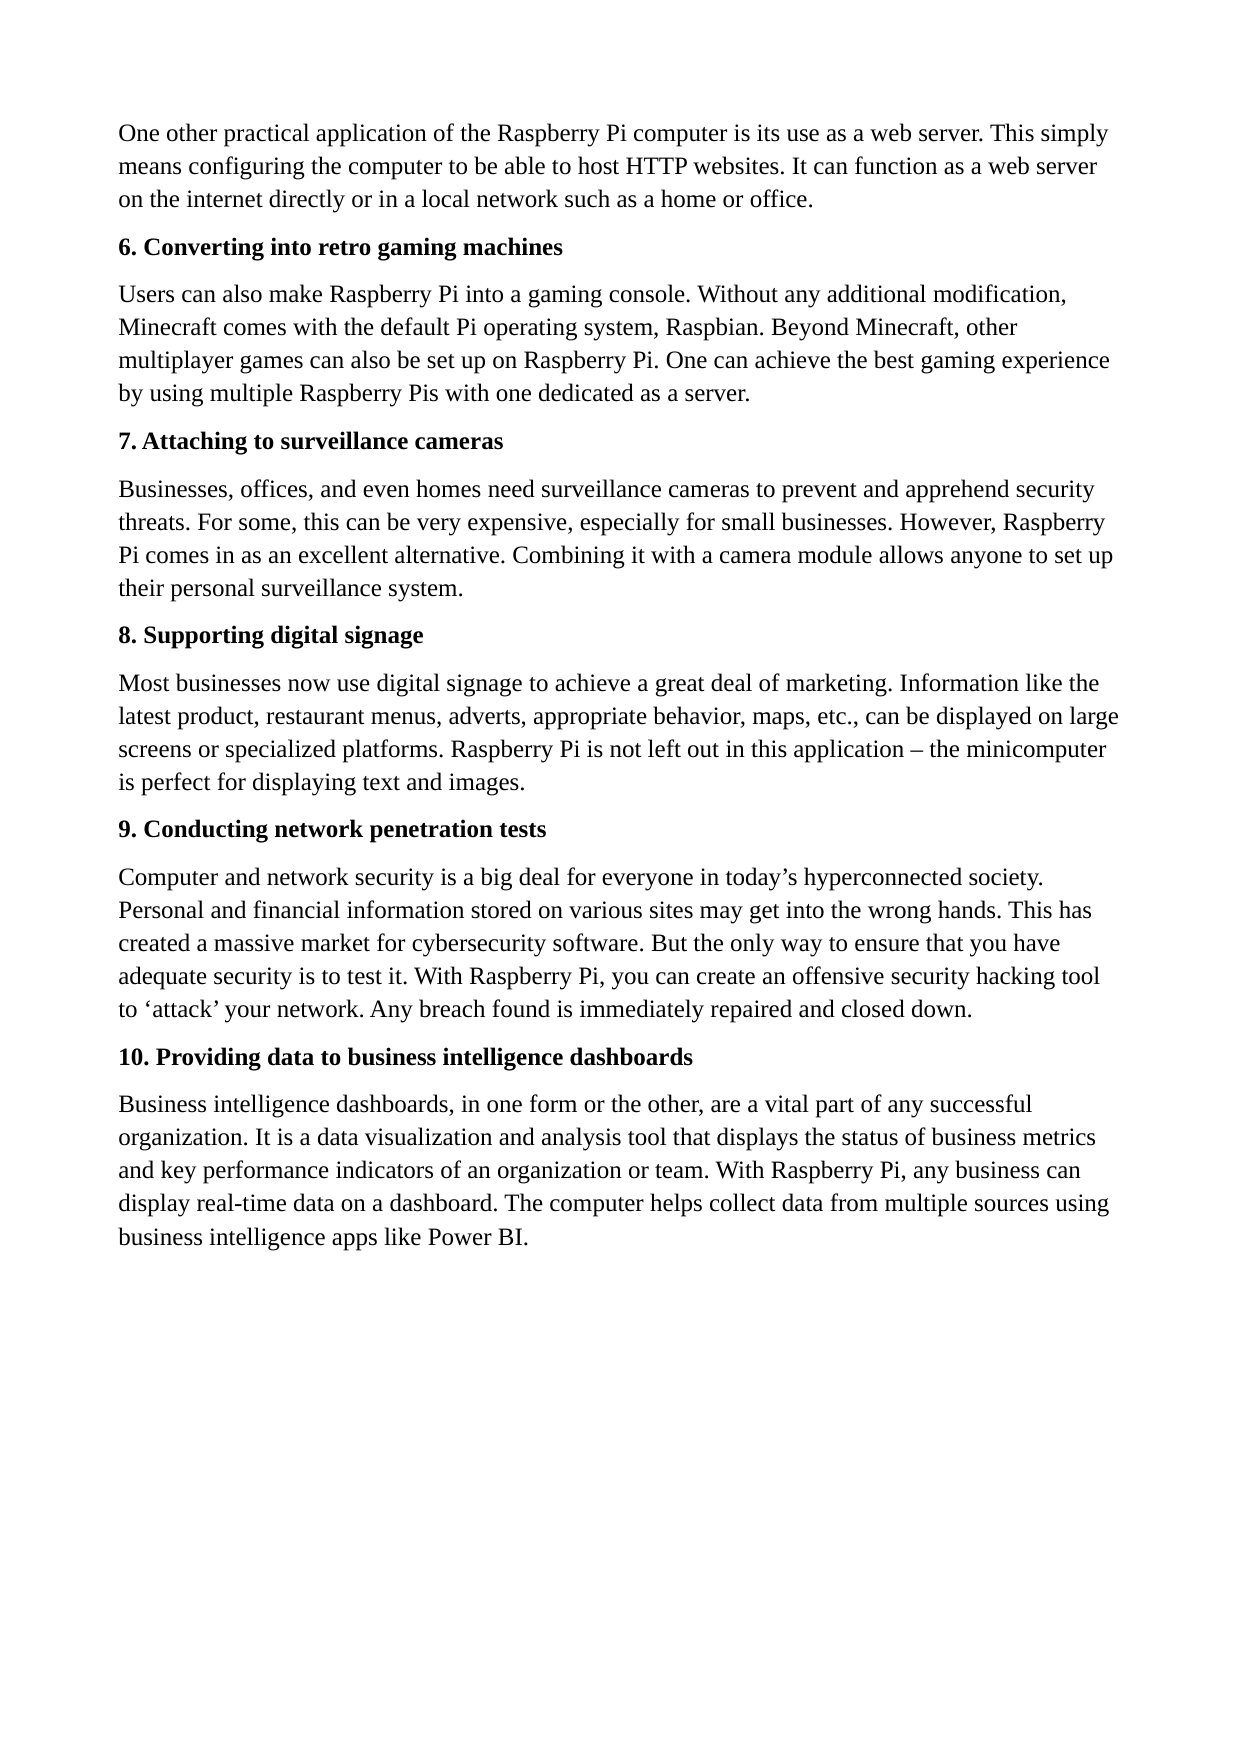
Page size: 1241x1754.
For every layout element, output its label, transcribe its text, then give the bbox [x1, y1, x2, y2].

text 10. Providing data to business intelligence dashboards [118, 1042, 1122, 1071]
text 8. Supporting digital signage [118, 620, 1122, 649]
text 9. Conducting network penetration tests [118, 814, 1122, 843]
text Computer and network security is a big deal for everyone in today’s hyperconnected society. Personal and financial information stored on various sites may get into the wrong hands. This has created a massive market for cybersecurity software. But the only way to ensure that you have adequate security is to test it. With Raspberry Pi, you can create an offensive security hacking tool to ‘attack’ your network. Any breach found is immediately repaired and closed down. [118, 862, 1122, 1023]
text Businesses, offices, and even homes need surveillance cameras to prevent and apprehend security threats. For some, this can be very expensive, especially for small businesses. However, Raspberry Pi comes in as an excellent alternative. Combining it with a camera module allows anyone to set up their personal surveillance system. [118, 474, 1122, 601]
text Most businesses now use digital signage to achieve a great deal of marketing. Information like the latest product, restaurant menus, adverts, appropriate behavior, maps, etc., can be displayed on large screens or specialized platforms. Raspberry Pi is not left out in this application – the minicomputer is perfect for displaying text and images. [118, 668, 1122, 796]
text One other practical application of the Raspberry Pi computer is its use as a web server. This simply means configuring the computer to be able to host HTTP websites. It can function as a web server on the internet directly or in a local network such as a home or office. [118, 118, 1122, 213]
text Business intelligence dashboards, in one form or the other, are a vital part of any successful organization. It is a data visualization and analysis tool that displays the status of business metrics and key performance indicators of an organization or team. With Raspberry Pi, any business can display real-time data on a dashboard. The computer helps collect data from multiple sources using business intelligence apps like Power BI. [118, 1089, 1122, 1250]
text 6. Converting into retro gaming machines [118, 232, 1122, 261]
text 7. Attaching to surveillance cameras [118, 426, 1122, 455]
text Users can also make Raspberry Pi into a gaming console. Without any additional modification, Minecraft comes with the default Pi operating system, Raspbian. Beyond Minecraft, other multiplayer games can also be set up on Raspberry Pi. One can achieve the best gaming experience by using multiple Raspberry Pis with one dedicated as a server. [118, 279, 1122, 407]
